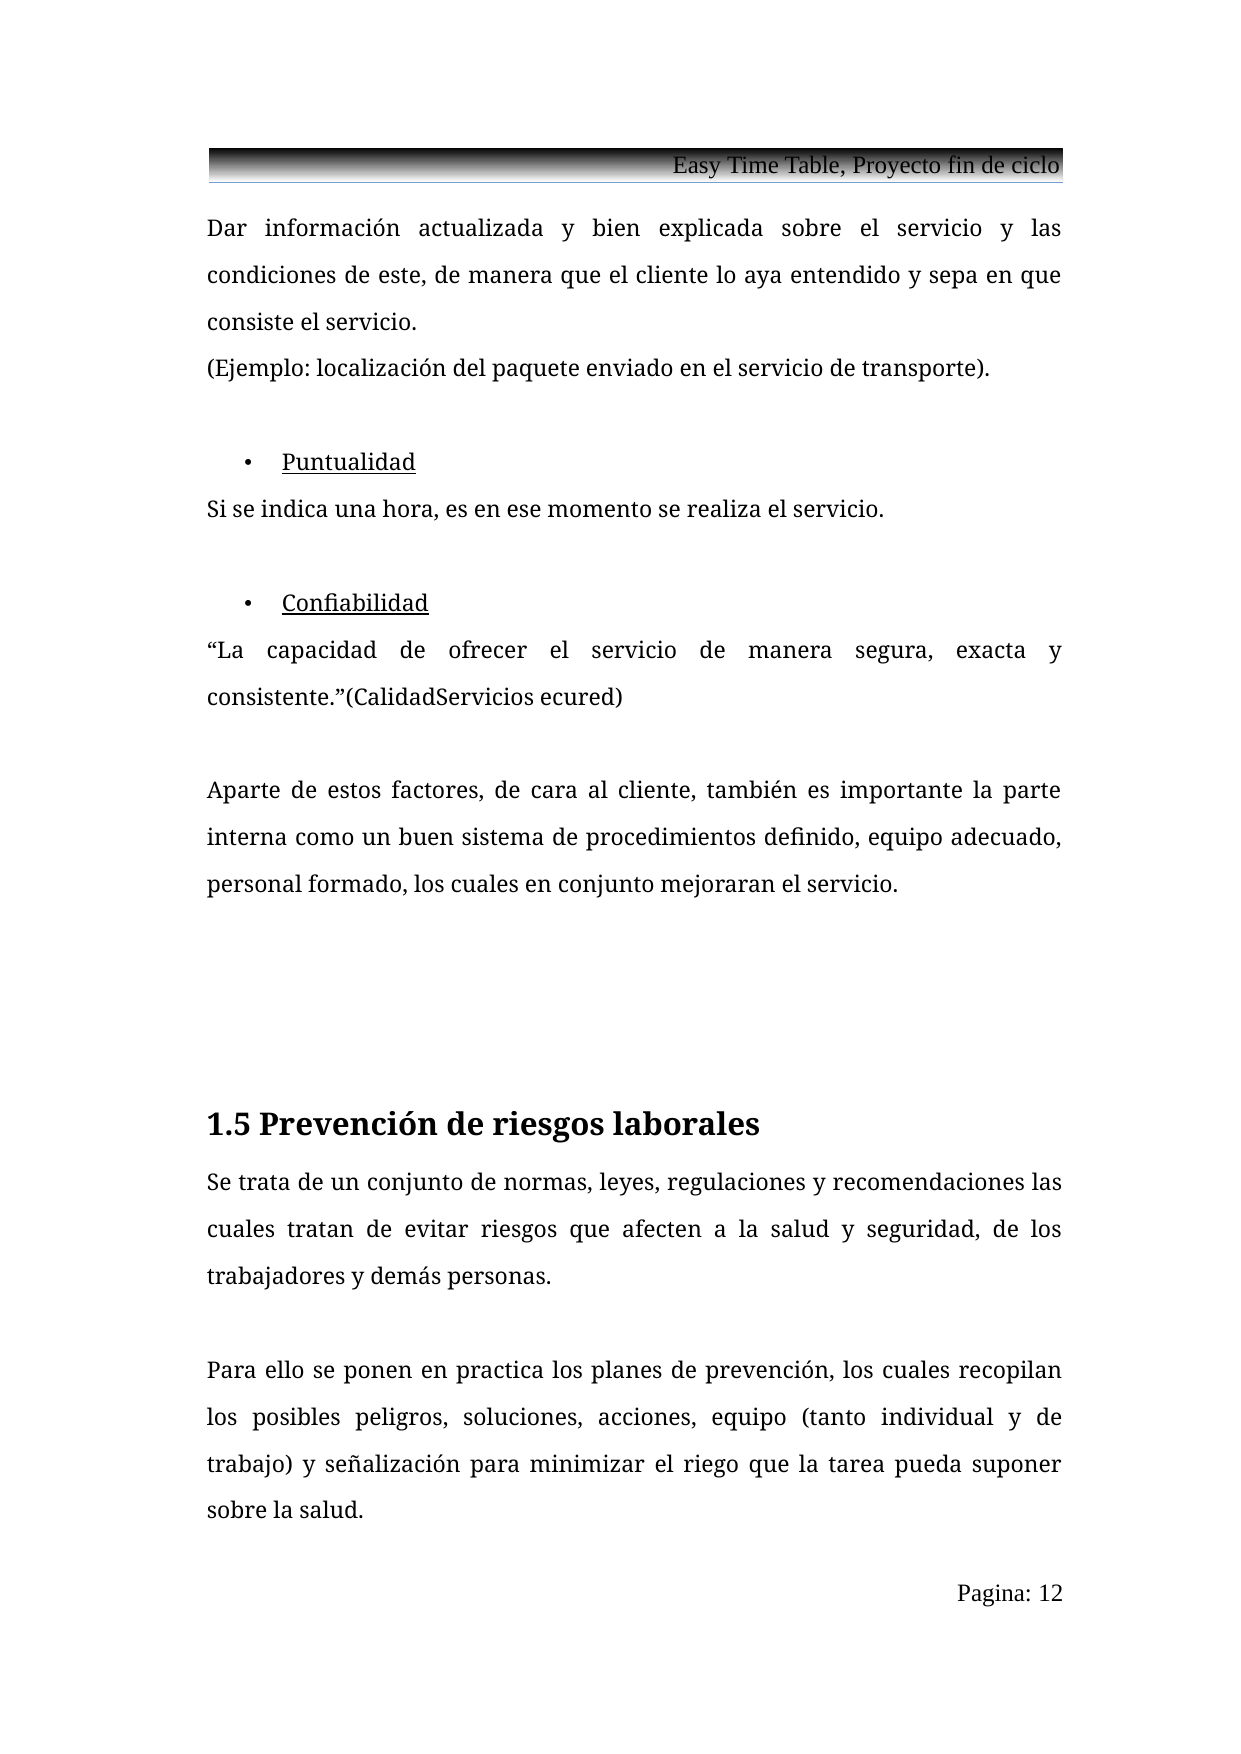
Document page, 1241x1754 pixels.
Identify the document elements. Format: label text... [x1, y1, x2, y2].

text Para ello se ponen en practica los planes de prevención, los cuales recopilan los posibles peligros, soluciones, acciones, equipo (tanto individual y de trabajo) y señalización para minimizar el riego que la tarea pueda suponer sobre la salud. [207, 1354, 1063, 1526]
text Si se indica una hora, es en ese momento se realiza el servicio. [207, 493, 1063, 524]
text Dar información actualizada y bien explicada sobre el servicio y las condiciones de este, de manera que el cliente lo aya entendido y sepa en que consiste el servicio. [207, 212, 1063, 337]
text (Ejemplo: localización del paquete enviado en el servicio de transporte). [207, 352, 1063, 384]
text Se trata de un conjunto de normas, leyes, regulaciones y recomendaciones las cuales tratan de evitar riesgos que afecten a la salud y seguridad, de los trabajadores y demás personas. [207, 1166, 1063, 1291]
list Puntualidad [244, 446, 1063, 477]
text 1.5 Prevención de riesgos laborales [207, 1102, 1063, 1145]
text Aparte de estos factores, de cara al cliente, también es importante la parte interna como un buen sistema de procedimientos definido, equipo adecuado, personal formado, los cuales en conjunto mejoraran el servicio. [207, 774, 1063, 899]
list Confiabilidad [244, 587, 1063, 618]
text “La capacidad de ofrecer el servicio de manera segura, exacta y consistente.”(CalidadServicios ecured) [207, 634, 1063, 712]
